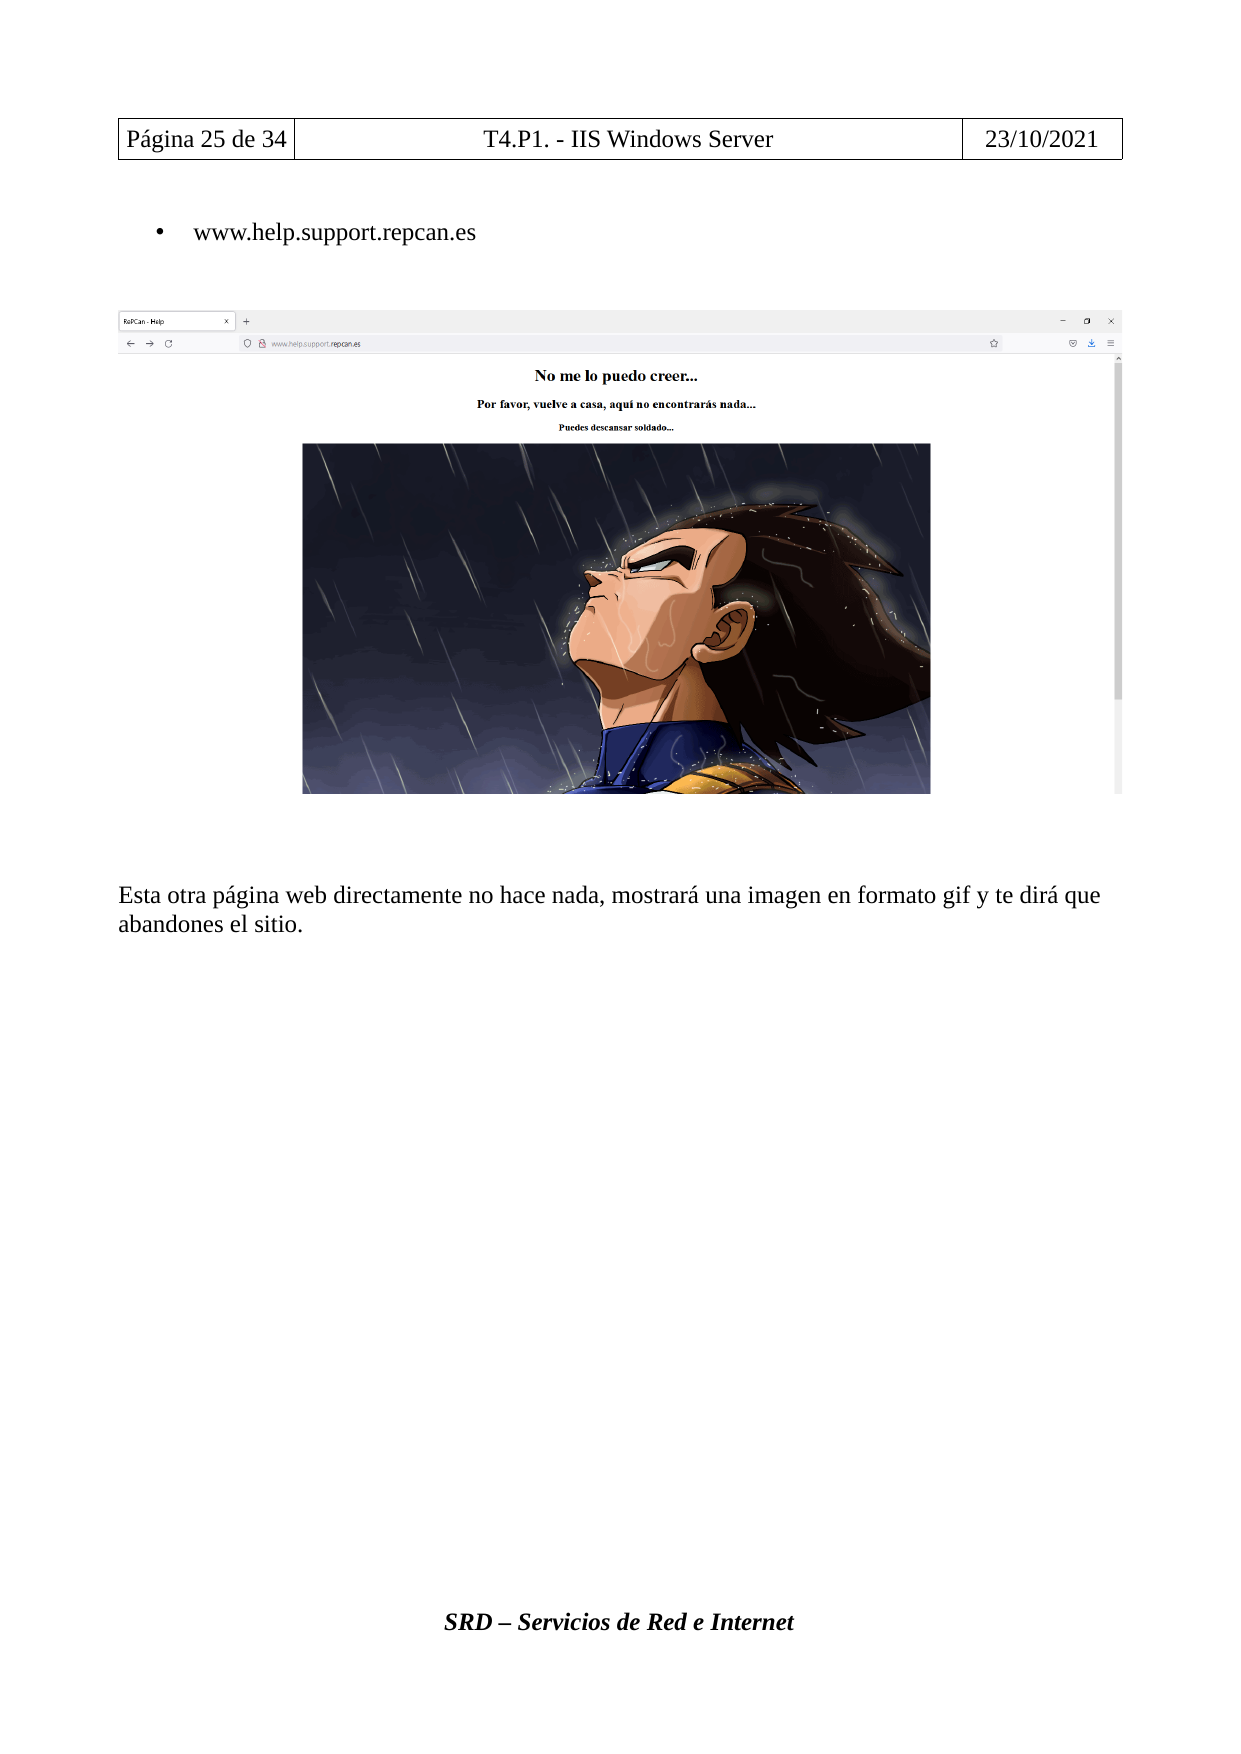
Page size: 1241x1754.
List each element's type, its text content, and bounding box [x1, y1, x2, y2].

text Esta otra página web directamente no hace nada, mostrará una imagen en formato gif y te dirá que abandones el sitio. [118, 880, 1122, 937]
list www.help.support.repcan.es [156, 217, 1122, 246]
picture [118, 310, 1123, 794]
